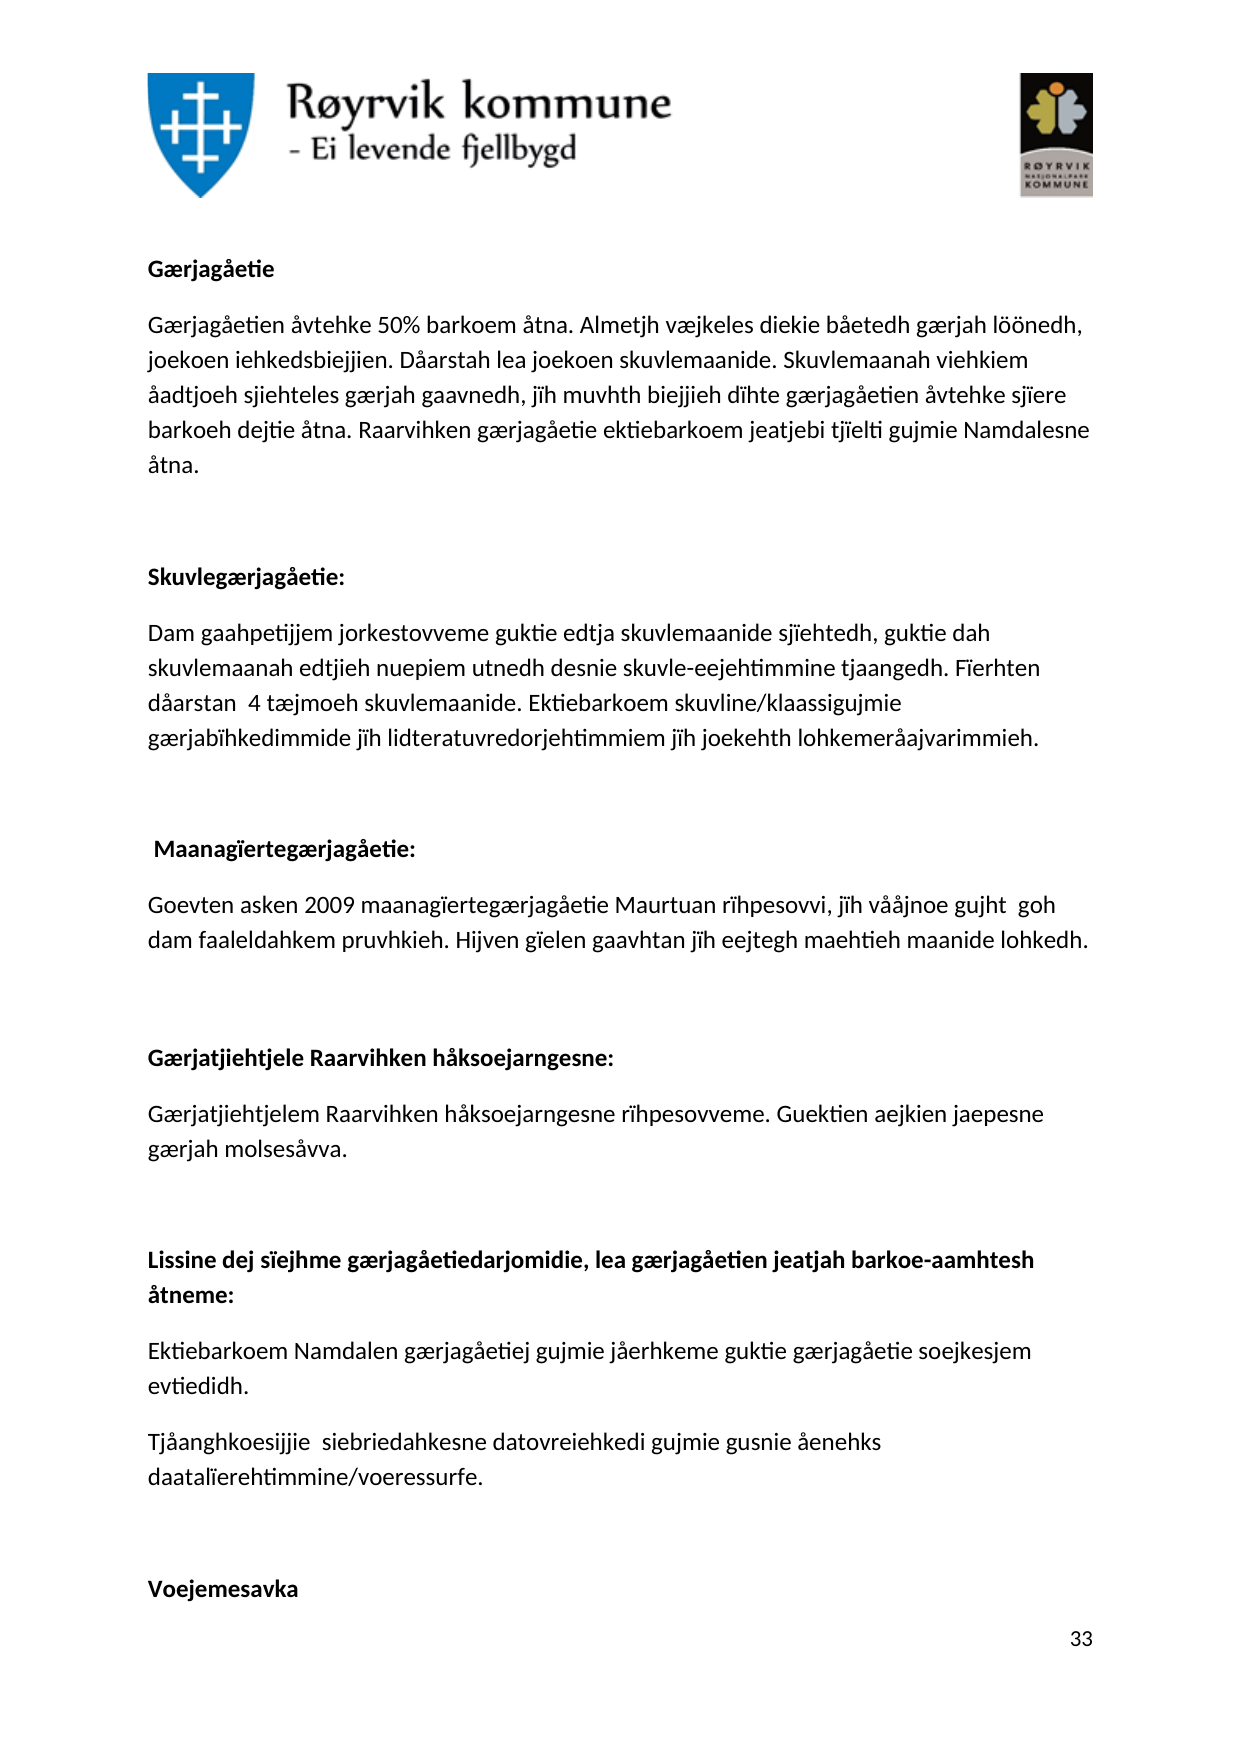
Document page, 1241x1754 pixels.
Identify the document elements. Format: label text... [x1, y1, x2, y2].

text Gærjagåetien åvtehke 50% barkoem åtna. Almetjh væjkeles diekie båetedh gærjah löönedh, joekoen iehkedsbiejjien. Dåarstah lea joekoen skuvlemaanide. Skuvlemaanah viehkiem åadtjoeh sjiehteles gærjah gaavnedh, jïh muvhth biejjieh dïhte gærjagåetien åvtehke sjïere barkoeh dejtie åtna. Raarvihken gærjagåetie ektiebarkoem jeatjebi tjïelti gujmie Namdalesne åtna. [148, 309, 1093, 480]
text Ektiebarkoem Namdalen gærjagåetiej gujmie jåerhkeme guktie gærjagåetie soejkesjem evtiedidh. [148, 1335, 1093, 1401]
text Tjåanghkoesijjie siebriedahkesne datovreiehkedi gujmie gusnie åenehks daatalïerehtimmine/voeressurfe. [148, 1426, 1093, 1492]
text Gærjagåetie [148, 253, 1093, 284]
text Goevten asken 2009 maanagïertegærjagåetie Maurtuan rïhpesovvi, jïh vååjnoe gujht goh dam faaleldahkem pruvhkieh. Hijven gïelen gaavhtan jïh eejtegh maehtieh maanide lohkedh. [148, 889, 1093, 955]
picture [147, 73, 1093, 198]
text Dam gaahpetijjem jorkestovveme guktie edtja skuvlemaanide sjïehtedh, guktie dah skuvlemaanah edtjieh nuepiem utnedh desnie skuvle-eejehtimmine tjaangedh. Fïerhten dåarstan 4 tæjmoeh skuvlemaanide. Ektiebarkoem skuvline/klaassigujmie gærjabïhkedimmide jïh lidteratuvredorjehtimmiem jïh joekehth lohkemeråajvarimmieh. [148, 617, 1093, 752]
text Gærjatjiehtjelem Raarvihken håksoejarngesne rïhpesovveme. Guektien aejkien jaepesne gærjah molsesåvva. [148, 1098, 1093, 1163]
text Gærjatjiehtjele Raarvihken håksoejarngesne: [148, 1042, 1093, 1072]
text Maanagïertegærjagåetie: [148, 833, 1093, 864]
text Skuvlegærjagåetie: [148, 561, 1093, 591]
text Voejemesavka [148, 1573, 1093, 1603]
text Lissine dej sïejhme gærjagåetiedarjomidie, lea gærjagåetien jeatjah barkoe-aamhtesh åtneme: [148, 1244, 1093, 1310]
